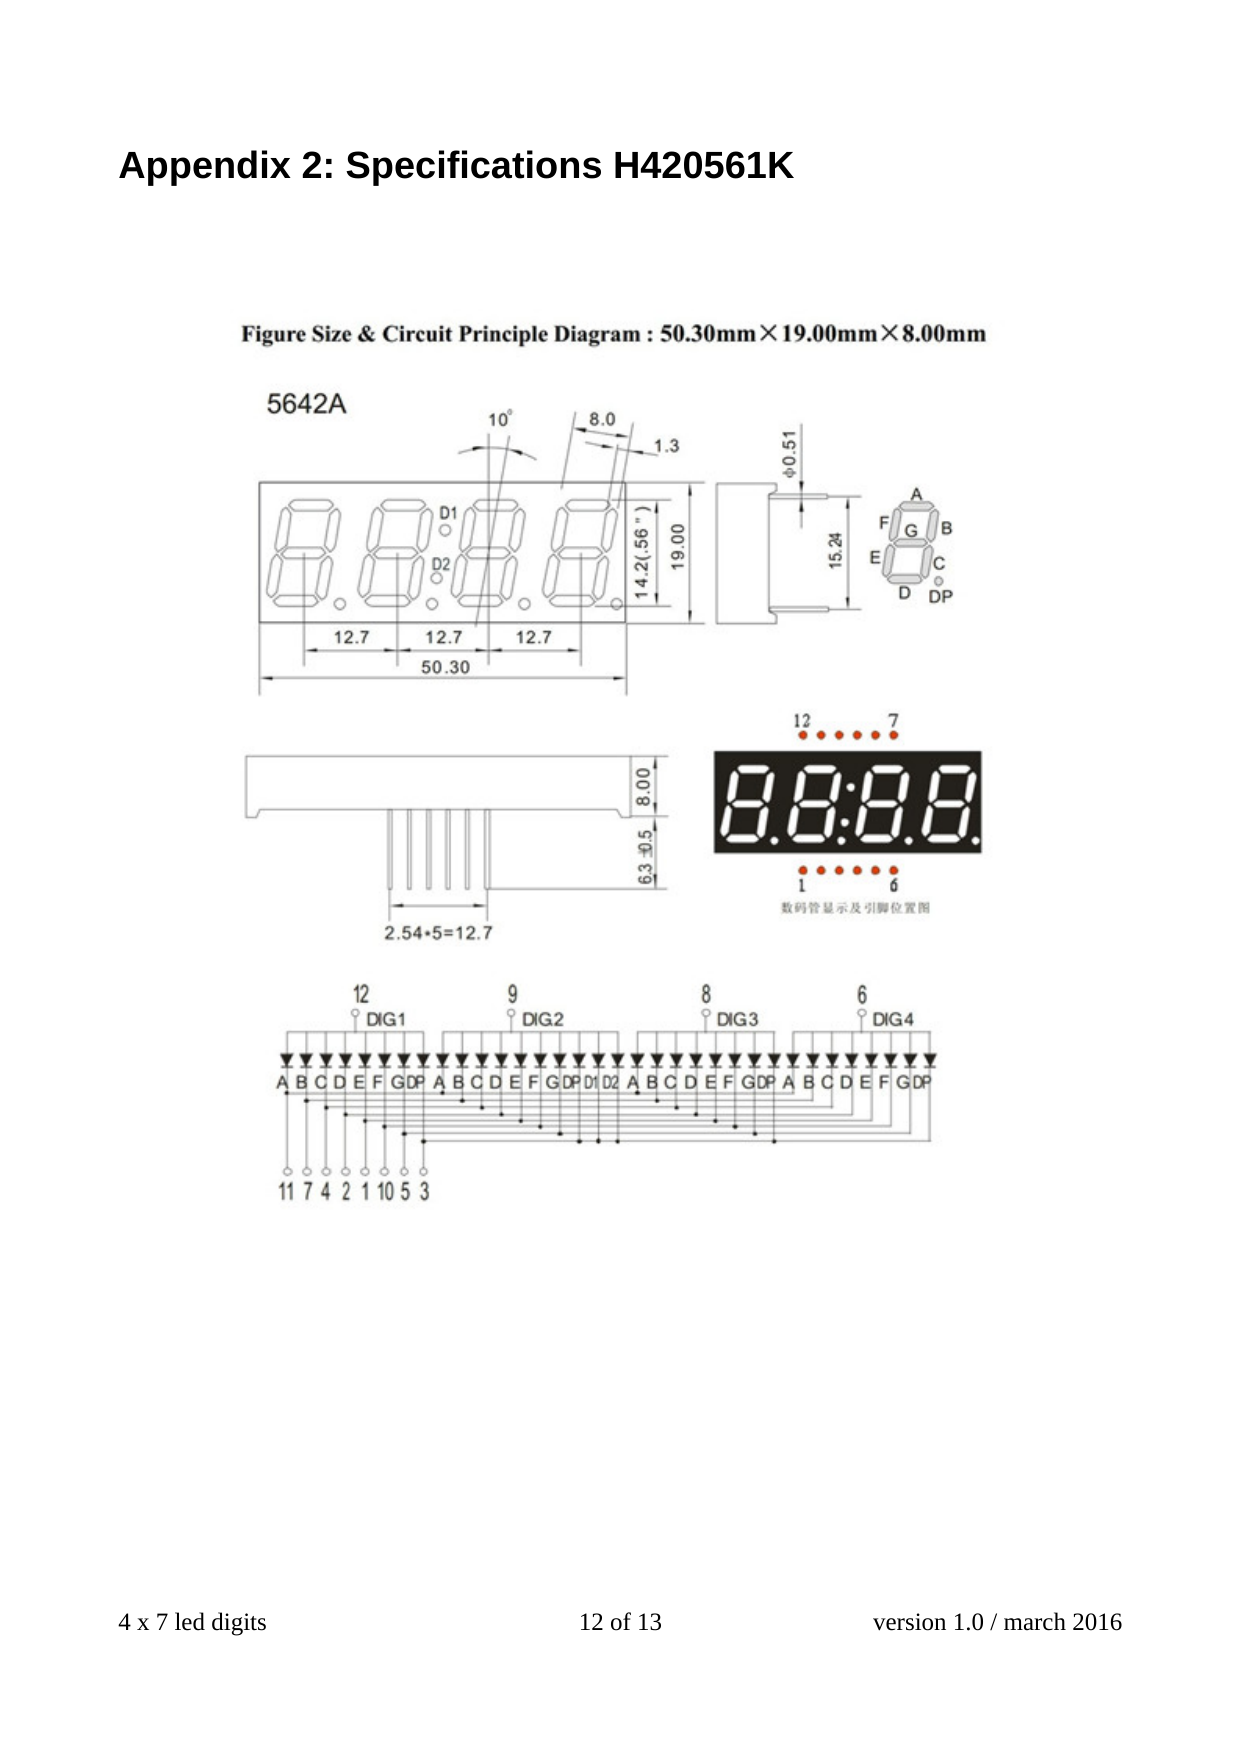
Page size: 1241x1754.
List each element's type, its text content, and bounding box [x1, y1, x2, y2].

subtitle Appendix 2: Specifications H420561K [118, 143, 1122, 187]
picture [229, 309, 1011, 1214]
